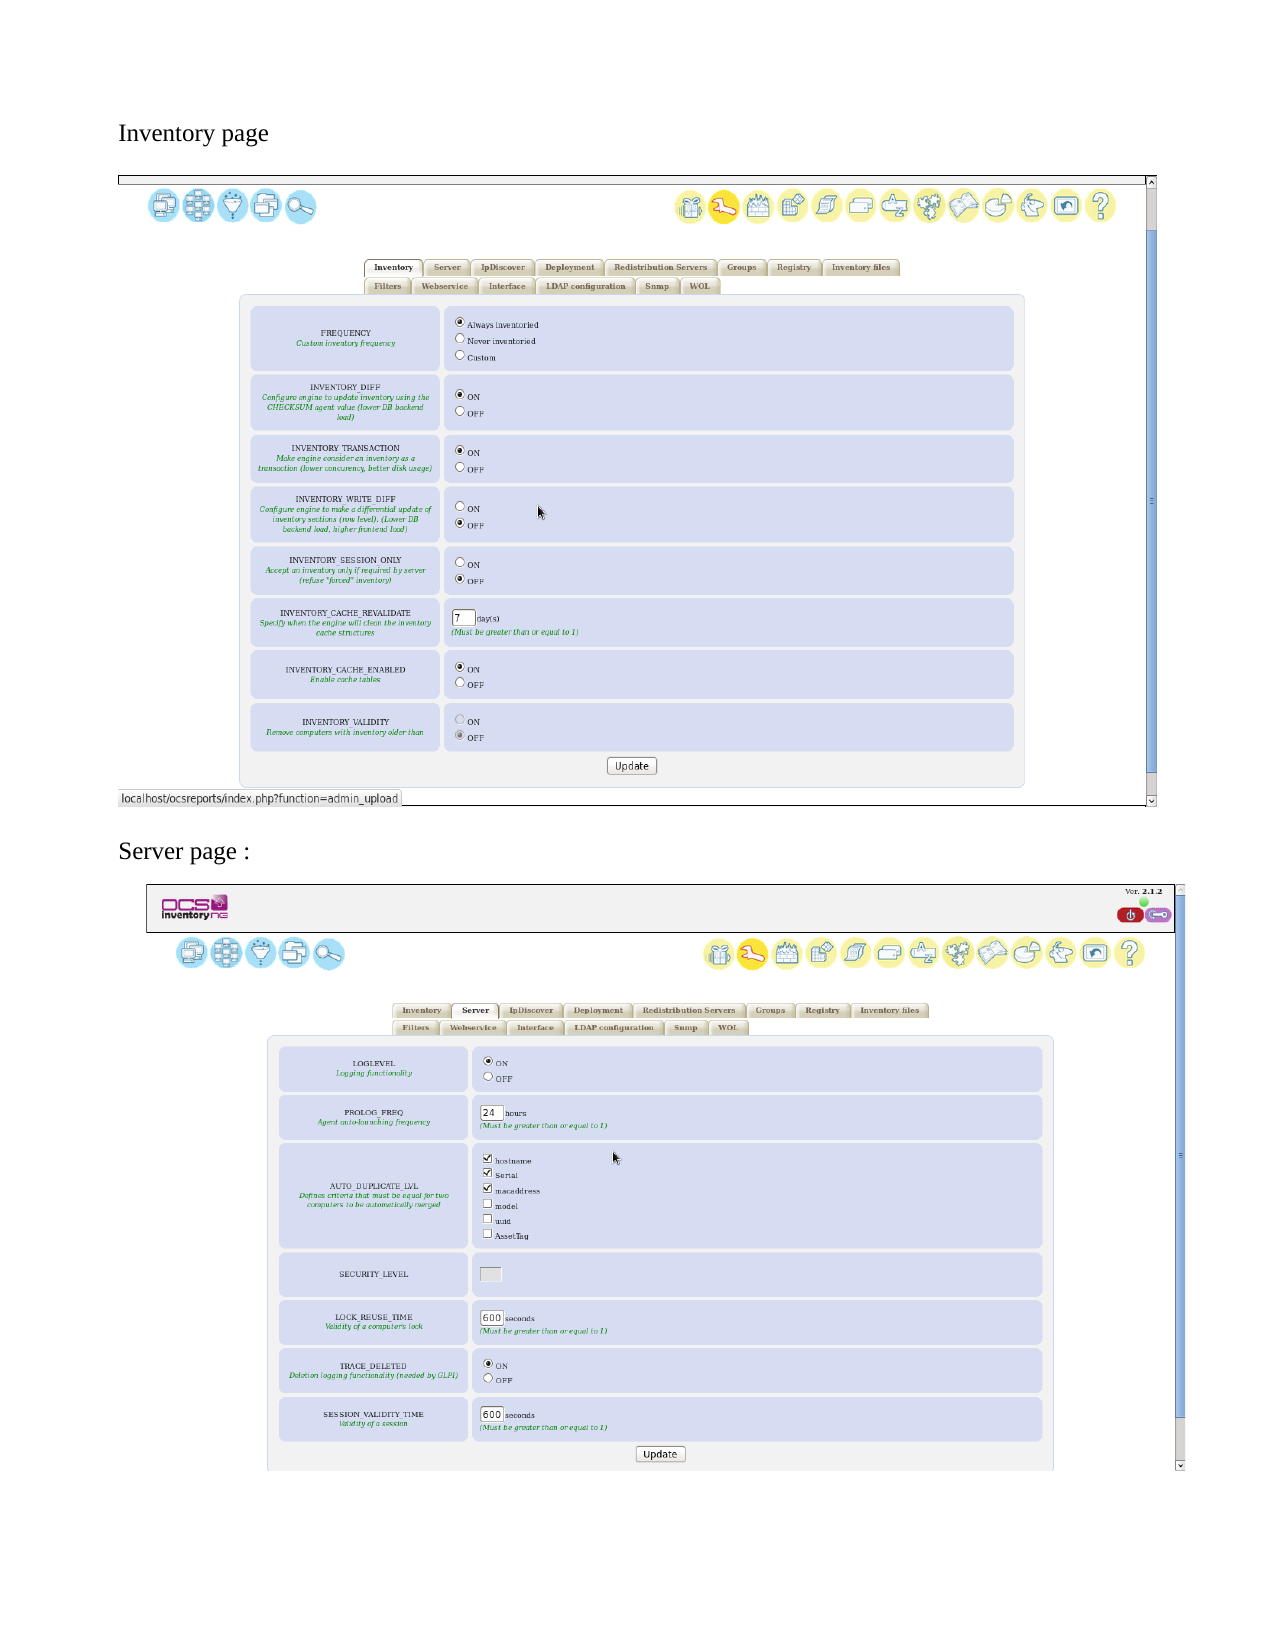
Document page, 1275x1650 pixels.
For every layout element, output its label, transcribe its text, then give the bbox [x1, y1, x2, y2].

picture [146, 884, 1186, 1471]
text Server page : [118, 836, 1157, 864]
picture [118, 175, 1157, 807]
text Inventory page [118, 118, 1157, 147]
